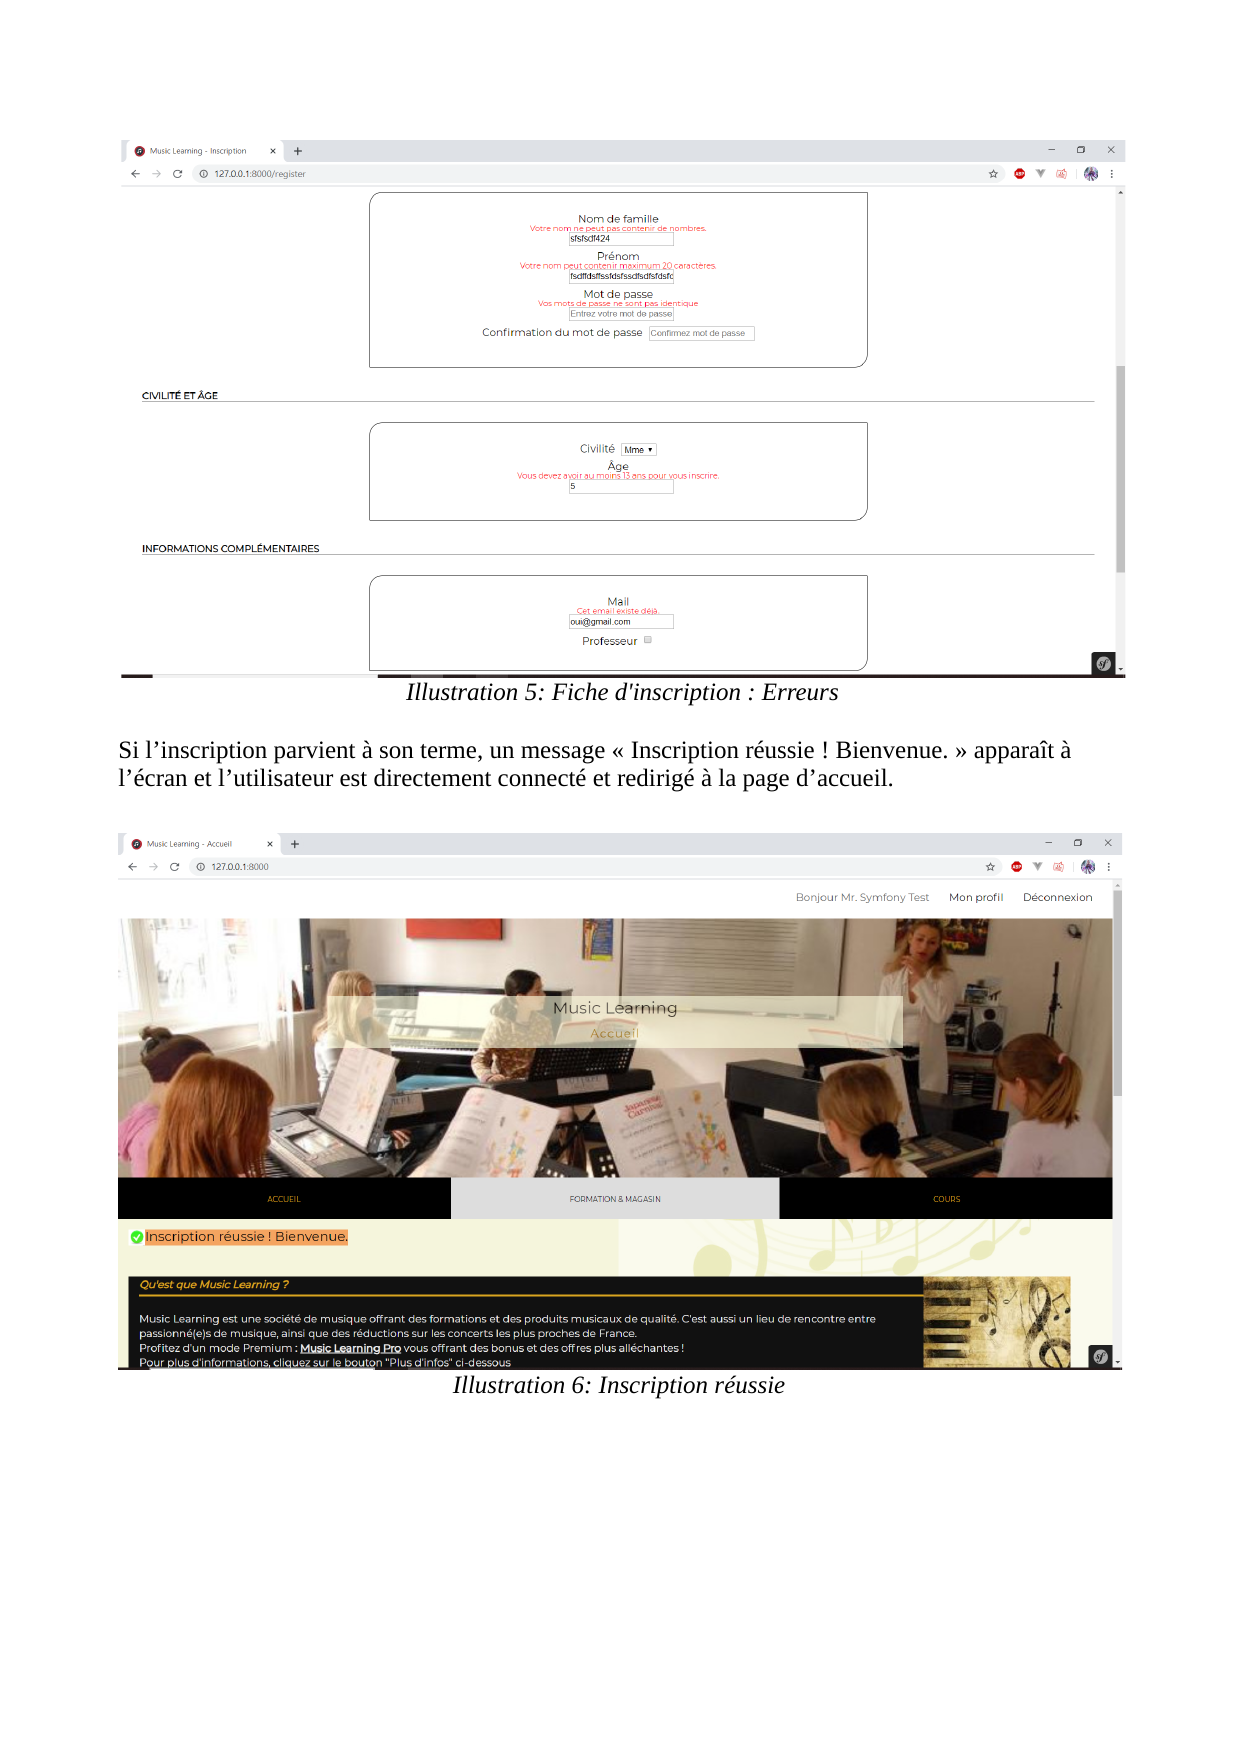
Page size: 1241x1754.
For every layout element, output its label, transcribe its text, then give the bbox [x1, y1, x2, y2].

text Illustration 6: Inscription réussie [118, 1370, 1122, 1398]
picture [118, 833, 1123, 1370]
picture [121, 140, 1126, 678]
text Illustration 5: Fiche d'inscription : Erreurs [121, 678, 1125, 706]
text Si l’inscription parvient à son terme, un message « Inscription réussie ! Bienvenue. » apparaît à l’écran et l’utilisateur est directement connecté et redirigé à la page d’accueil. [118, 735, 1122, 792]
